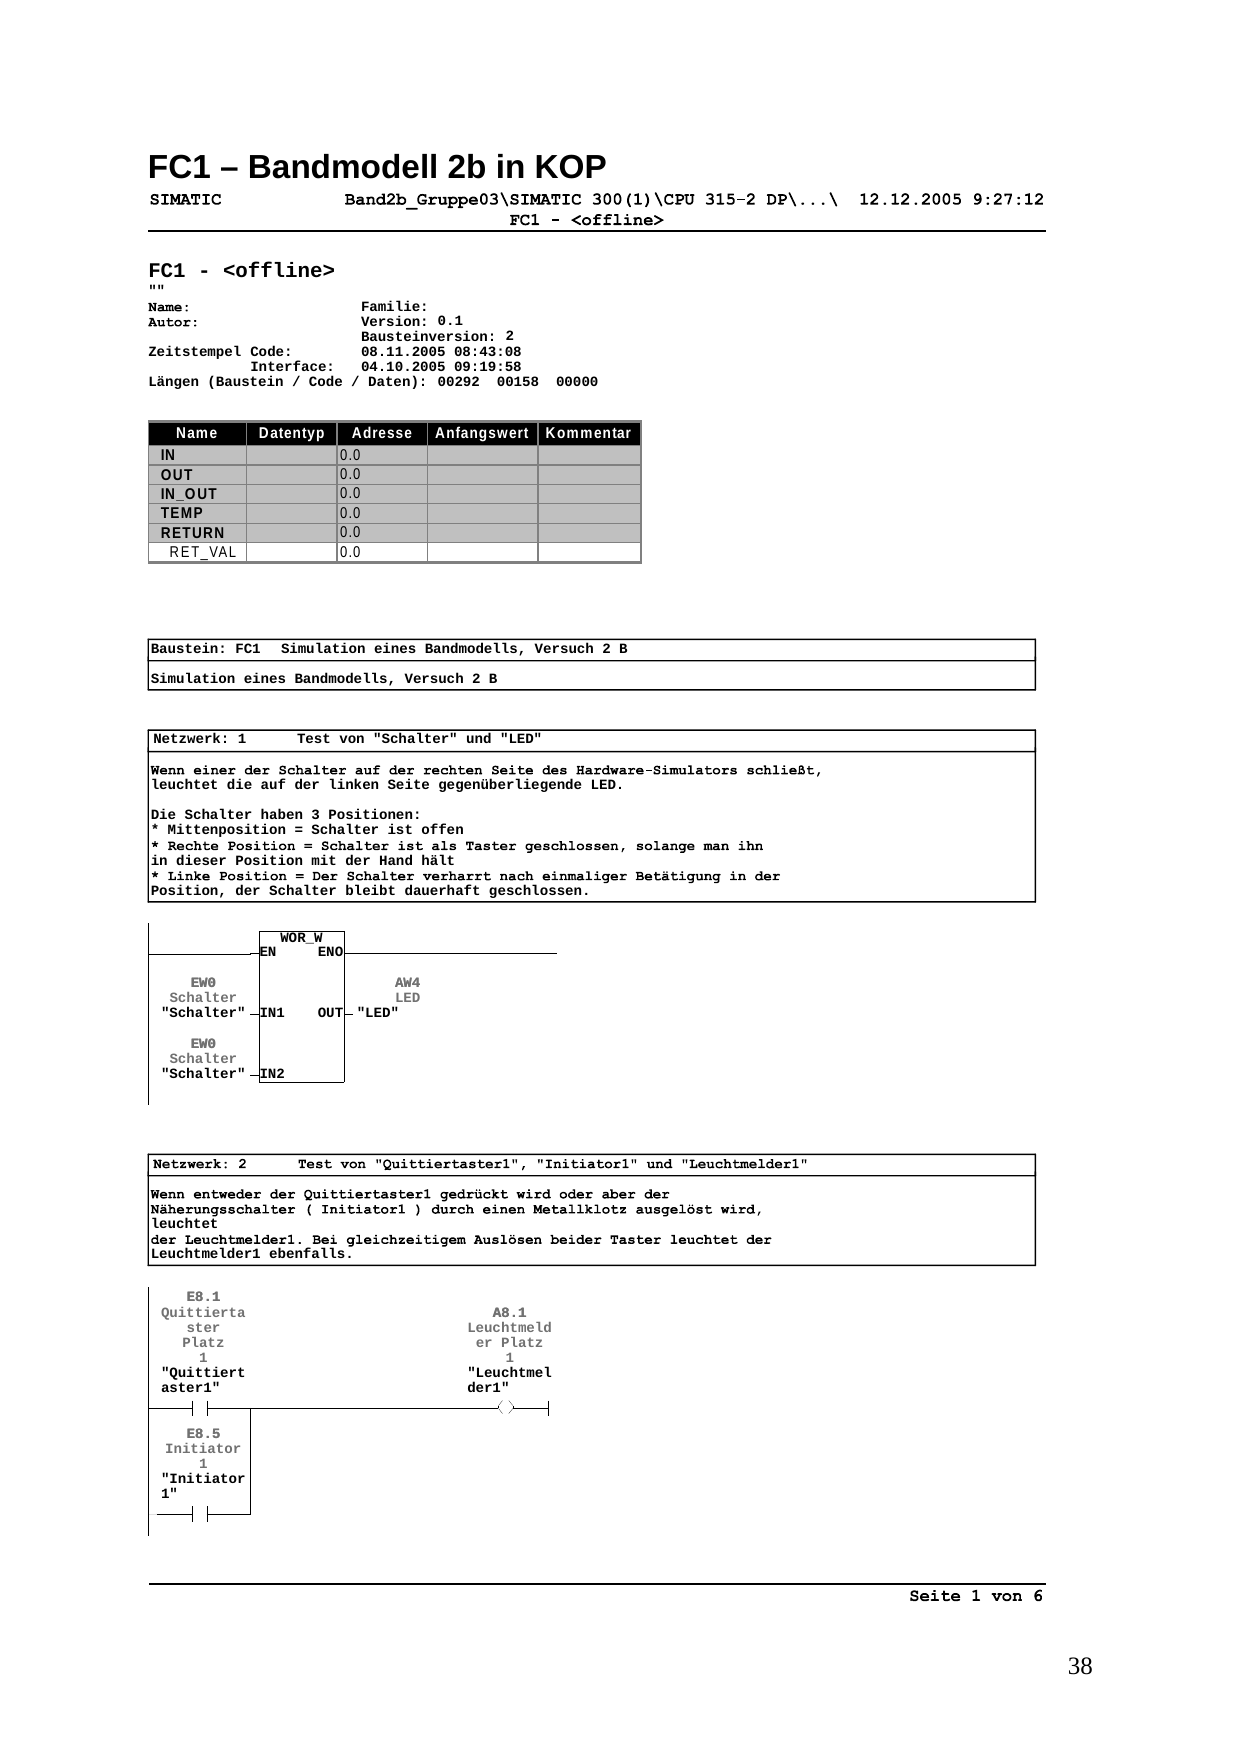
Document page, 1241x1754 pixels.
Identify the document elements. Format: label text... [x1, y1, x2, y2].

subtitle FC1 – Bandmodell 2b in KOP [148, 148, 1093, 186]
